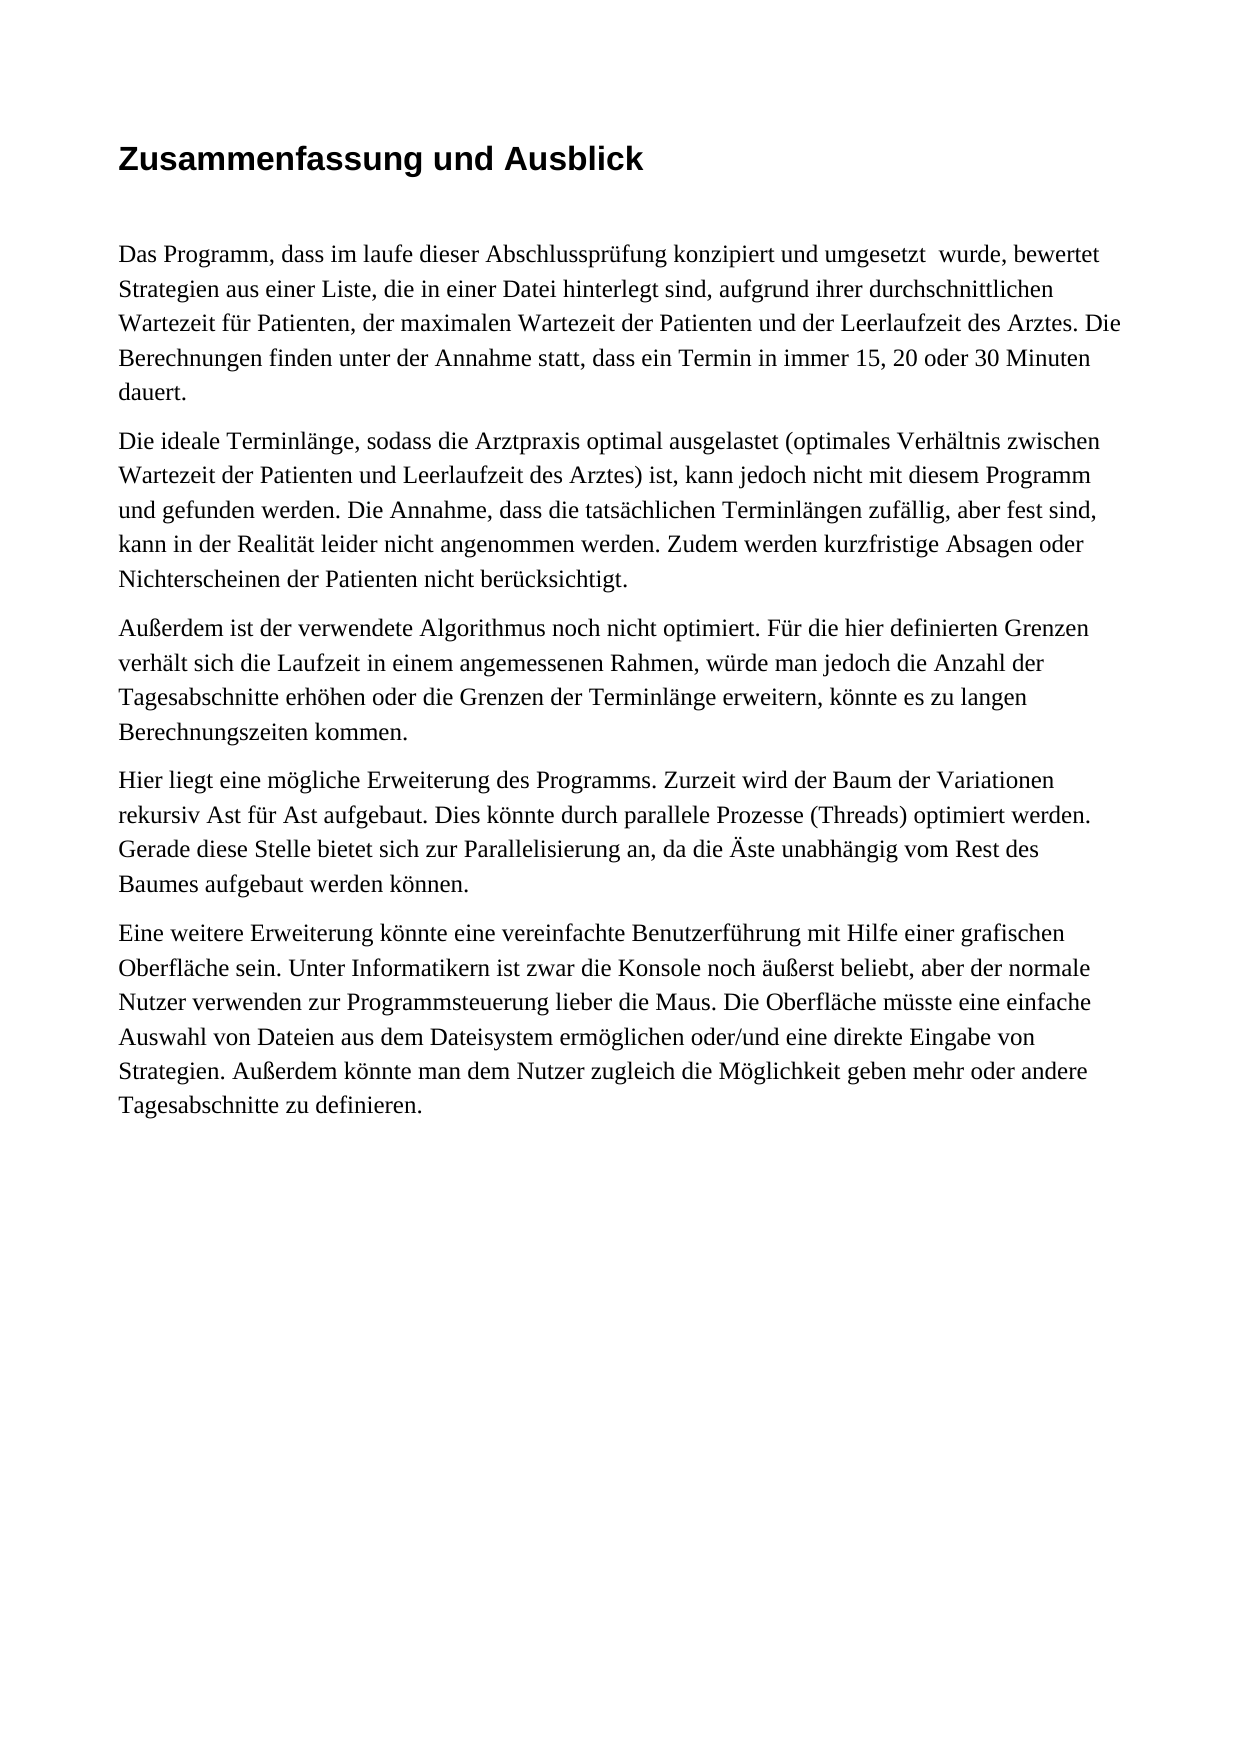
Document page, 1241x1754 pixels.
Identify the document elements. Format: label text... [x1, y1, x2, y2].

text Eine weitere Erweiterung könnte eine vereinfachte Benutzerführung mit Hilfe einer grafischen Oberfläche sein. Unter Informatikern ist zwar die Konsole noch äußerst beliebt, aber der normale Nutzer verwenden zur Programmsteuerung lieber die Maus. Die Oberfläche müsste eine einfache Auswahl von Dateien aus dem Dateisystem ermöglichen oder/und eine direkte Eingabe von Strategien. Außerdem könnte man dem Nutzer zugleich die Möglichkeit geben mehr oder andere Tagesabschnitte zu definieren. [118, 918, 1122, 1119]
text Die ideale Terminlänge, sodass die Arztpraxis optimal ausgelastet (optimales Verhältnis zwischen Wartezeit der Patienten und Leerlaufzeit des Arztes) ist, kann jedoch nicht mit diesem Programm und gefunden werden. Die Annahme, dass die tatsächlichen Terminlängen zufällig, aber fest sind, kann in der Realität leider nicht angenommen werden. Zudem werden kurzfristige Absagen oder Nichterscheinen der Patienten nicht berücksichtigt. [118, 426, 1122, 593]
text Außerdem ist der verwendete Algorithmus noch nicht optimiert. Für die hier definierten Grenzen verhält sich die Laufzeit in einem angemessenen Rahmen, würde man jedoch die Anzahl der Tagesabschnitte erhöhen oder die Grenzen der Terminlänge erweitern, könnte es zu langen Berechnungszeiten kommen. [118, 613, 1122, 745]
text Das Programm, dass im laufe dieser Abschlussprüfung konzipiert und umgesetzt wurde, bewertet Strategien aus einer Liste, die in einer Datei hinterlegt sind, aufgrund ihrer durchschnittlichen Wartezeit für Patienten, der maximalen Wartezeit der Patienten und der Leerlaufzeit des Arztes. Die Berechnungen finden unter der Annahme statt, dass ein Termin in immer 15, 20 oder 30 Minuten dauert. [118, 239, 1122, 406]
text Hier liegt eine mögliche Erweiterung des Programms. Zurzeit wird der Baum der Variationen rekursiv Ast für Ast aufgebaut. Dies könnte durch parallele Prozesse (Threads) optimiert werden. Gerade diese Stelle bietet sich zur Parallelisierung an, da die Äste unabhängig vom Rest des Baumes aufgebaut werden können. [118, 766, 1122, 898]
subtitle Zusammenfassung und Ausblick [118, 139, 1122, 178]
